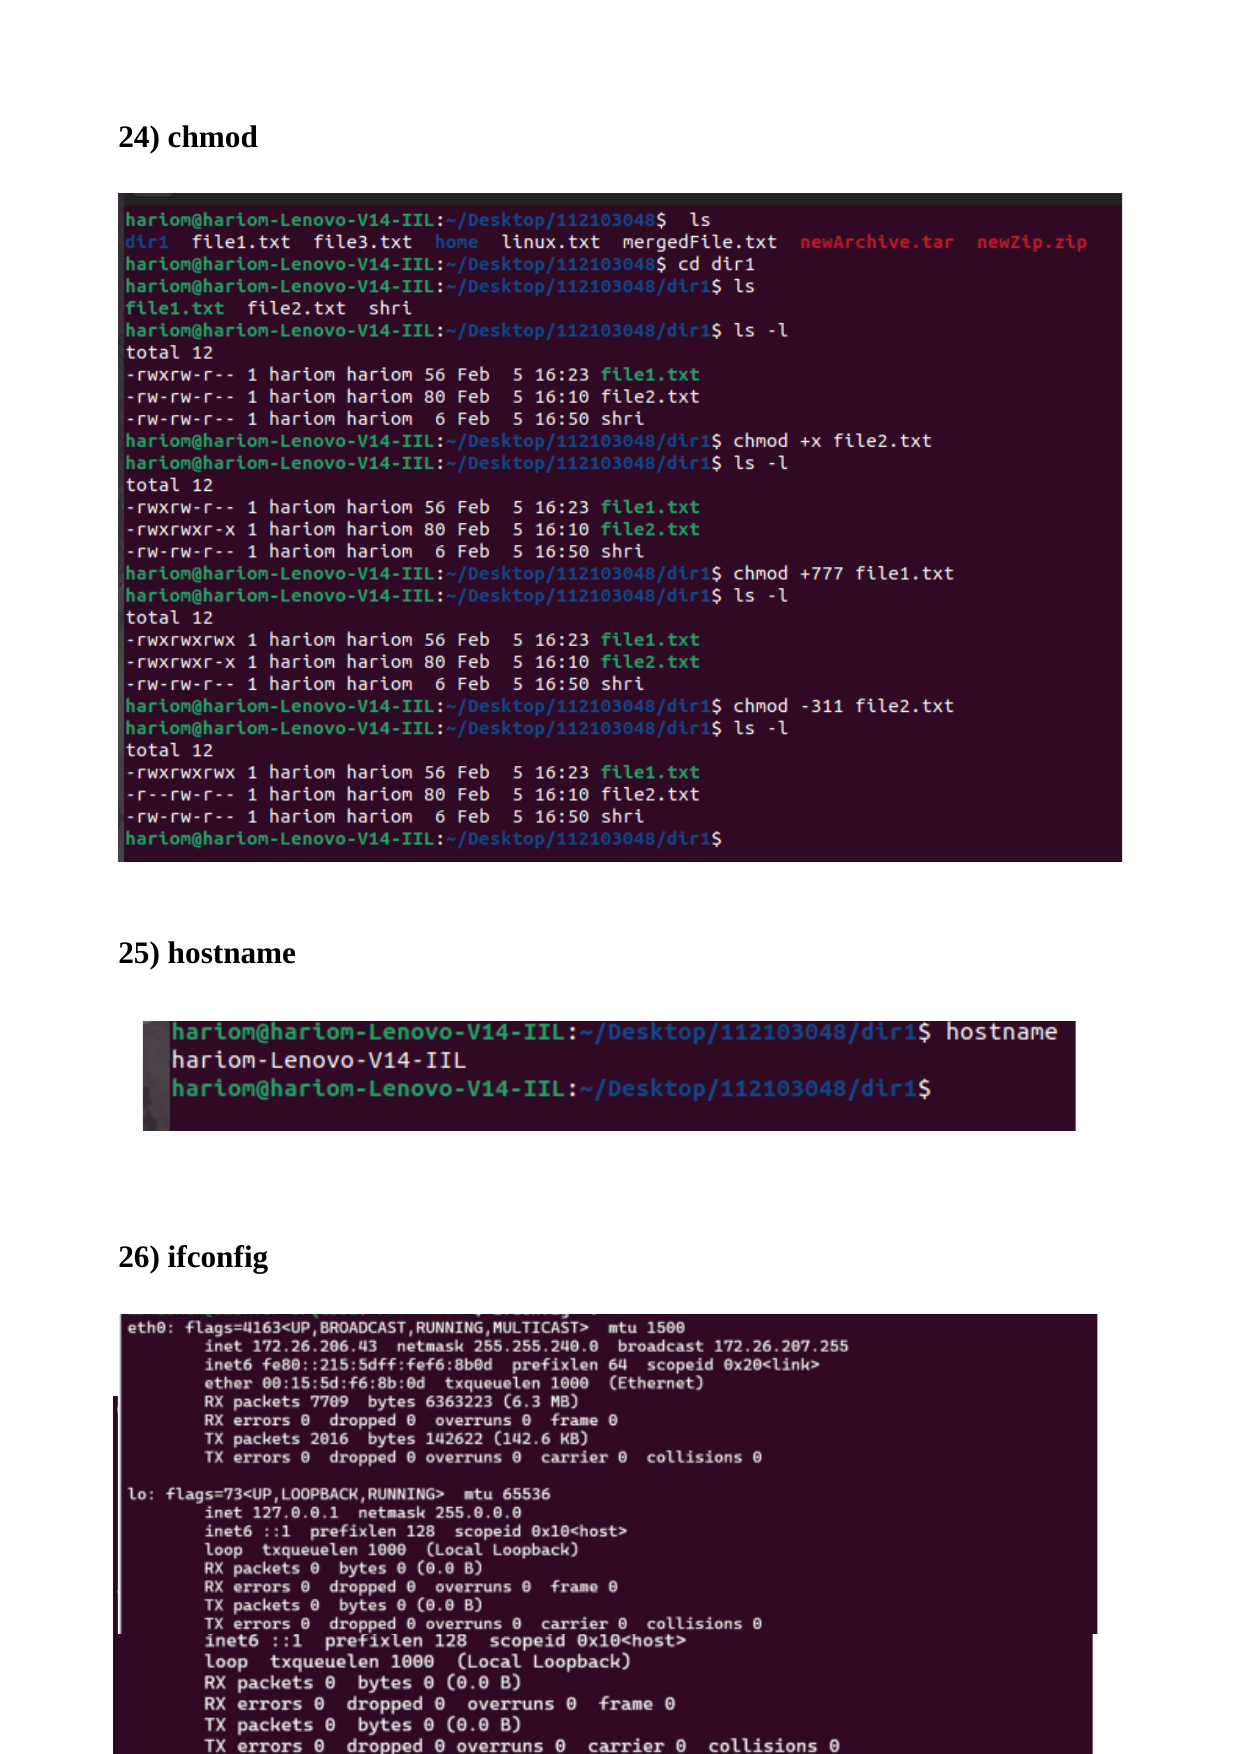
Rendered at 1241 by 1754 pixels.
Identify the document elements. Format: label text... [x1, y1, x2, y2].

text 25) hostname [118, 934, 1122, 970]
text 26) ifconfig [118, 1238, 1122, 1274]
text 24) chmod [118, 118, 1122, 154]
picture [142, 1021, 1076, 1131]
picture [118, 193, 1123, 862]
picture [113, 1314, 1098, 1754]
